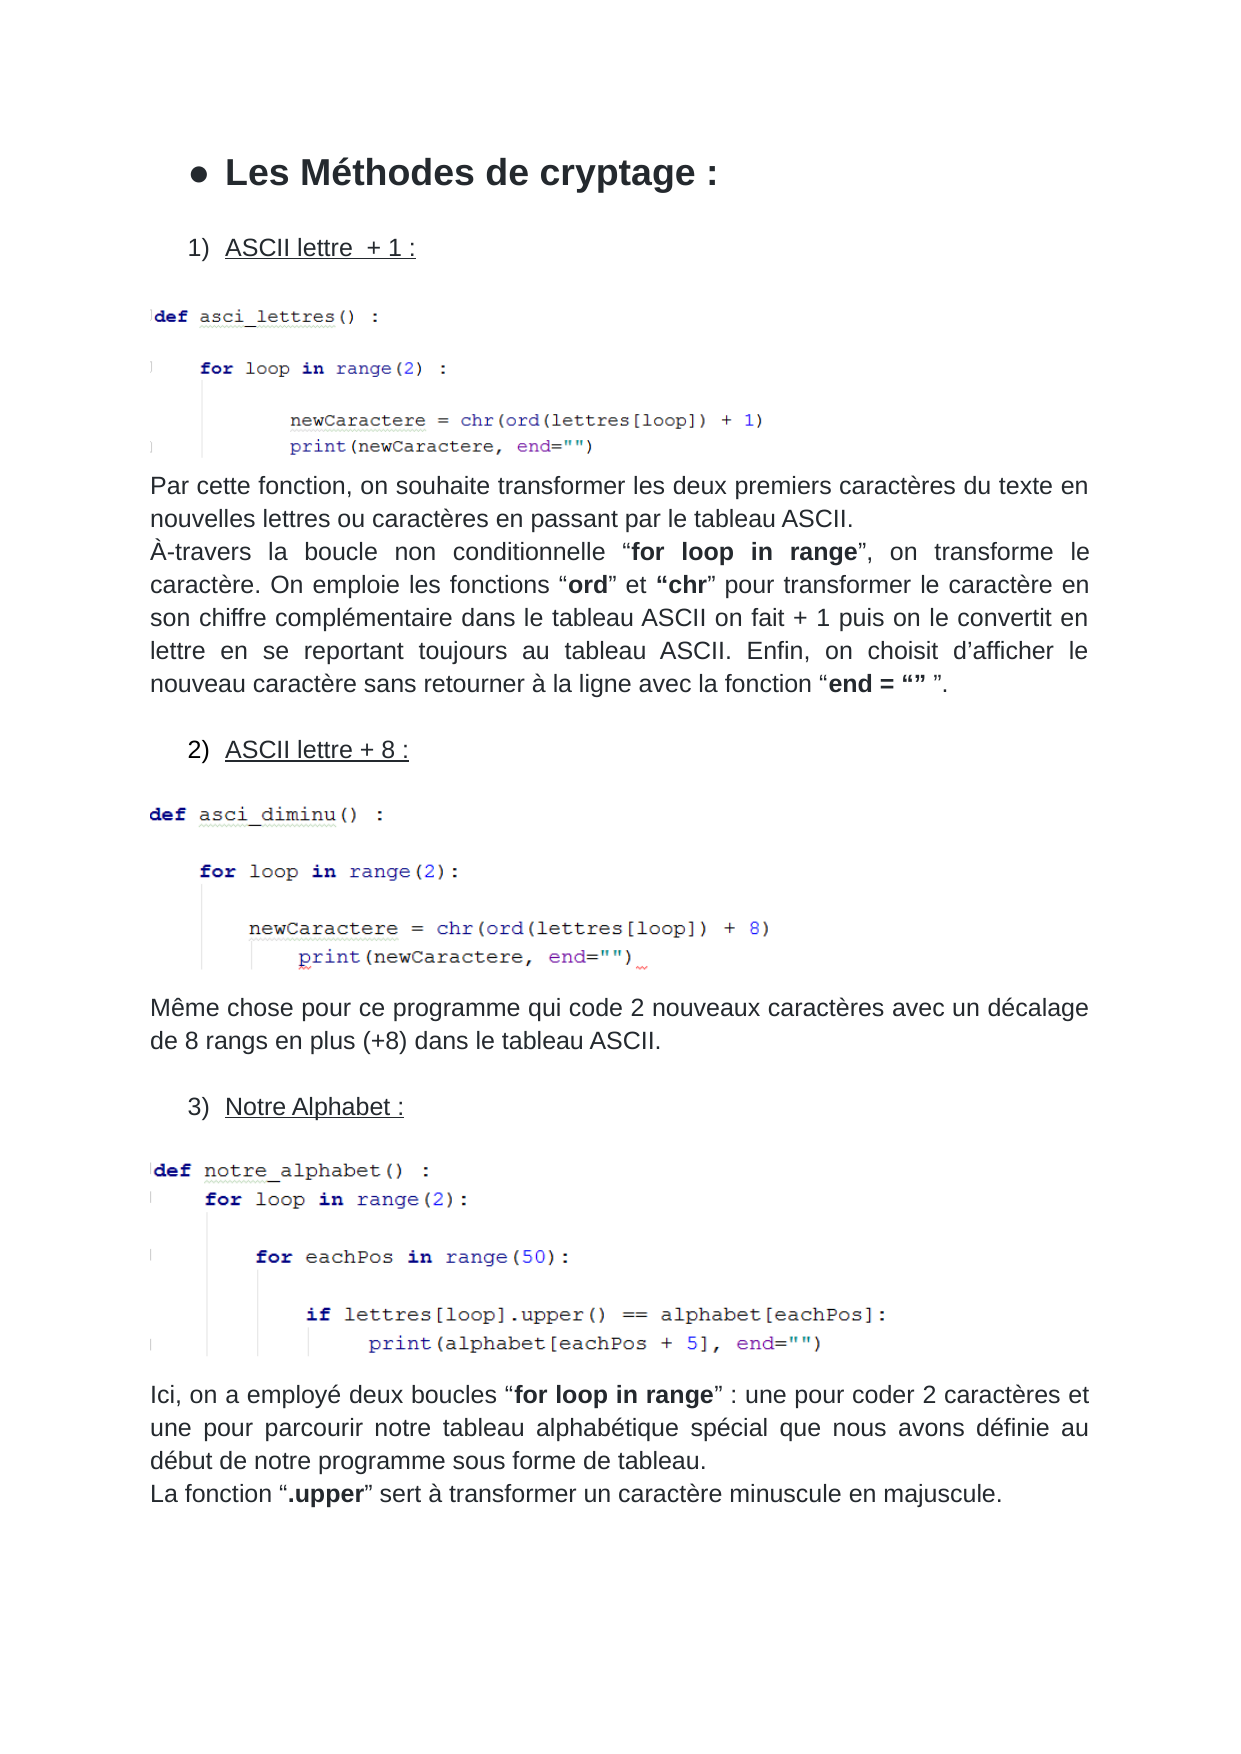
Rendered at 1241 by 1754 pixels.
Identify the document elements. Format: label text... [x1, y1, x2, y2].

text Même chose pour ce programme qui code 2 nouveaux caractères avec un décalage de 8 rangs en plus (+8) dans le tableau ASCII. [150, 993, 1090, 1055]
picture [150, 1158, 899, 1377]
list ASCII lettre + 8 : [187, 735, 1090, 764]
picture [150, 801, 853, 990]
text Ici, on a employé deux boucles “for loop in range” : une pour coder 2 caractères et une pour parcourir notre tableau alphabétique spécial que nous avons définie au début de notre programme sous forme de tableau. [150, 1380, 1090, 1475]
text Par cette fonction, on souhaite transformer les deux premiers caractères du texte en nouvelles lettres ou caractères en passant par le tableau ASCII. [150, 471, 1090, 533]
text À-travers la boucle non conditionnelle “for loop in range”, on transforme le caractère. On emploie les fonctions “ord” et “chr” pour transformer le caractère en son chiffre complémentaire dans le tableau ASCII on fait + 1 puis on le convertit en lettre en se reportant toujours au tableau ASCII. Enfin, on choisit d’afficher le nouveau caractère sans retourner à la ligne avec la fonction “end = “” ”. [150, 537, 1090, 698]
list ASCII lettre + 1 : [187, 233, 1090, 261]
list Notre Alphabet : [187, 1092, 1090, 1121]
list Les Méthodes de cryptage : [187, 150, 1090, 193]
text La fonction “.upper” sert à transformer un caractère minuscule en majuscule. [150, 1479, 1090, 1508]
picture [150, 298, 788, 468]
